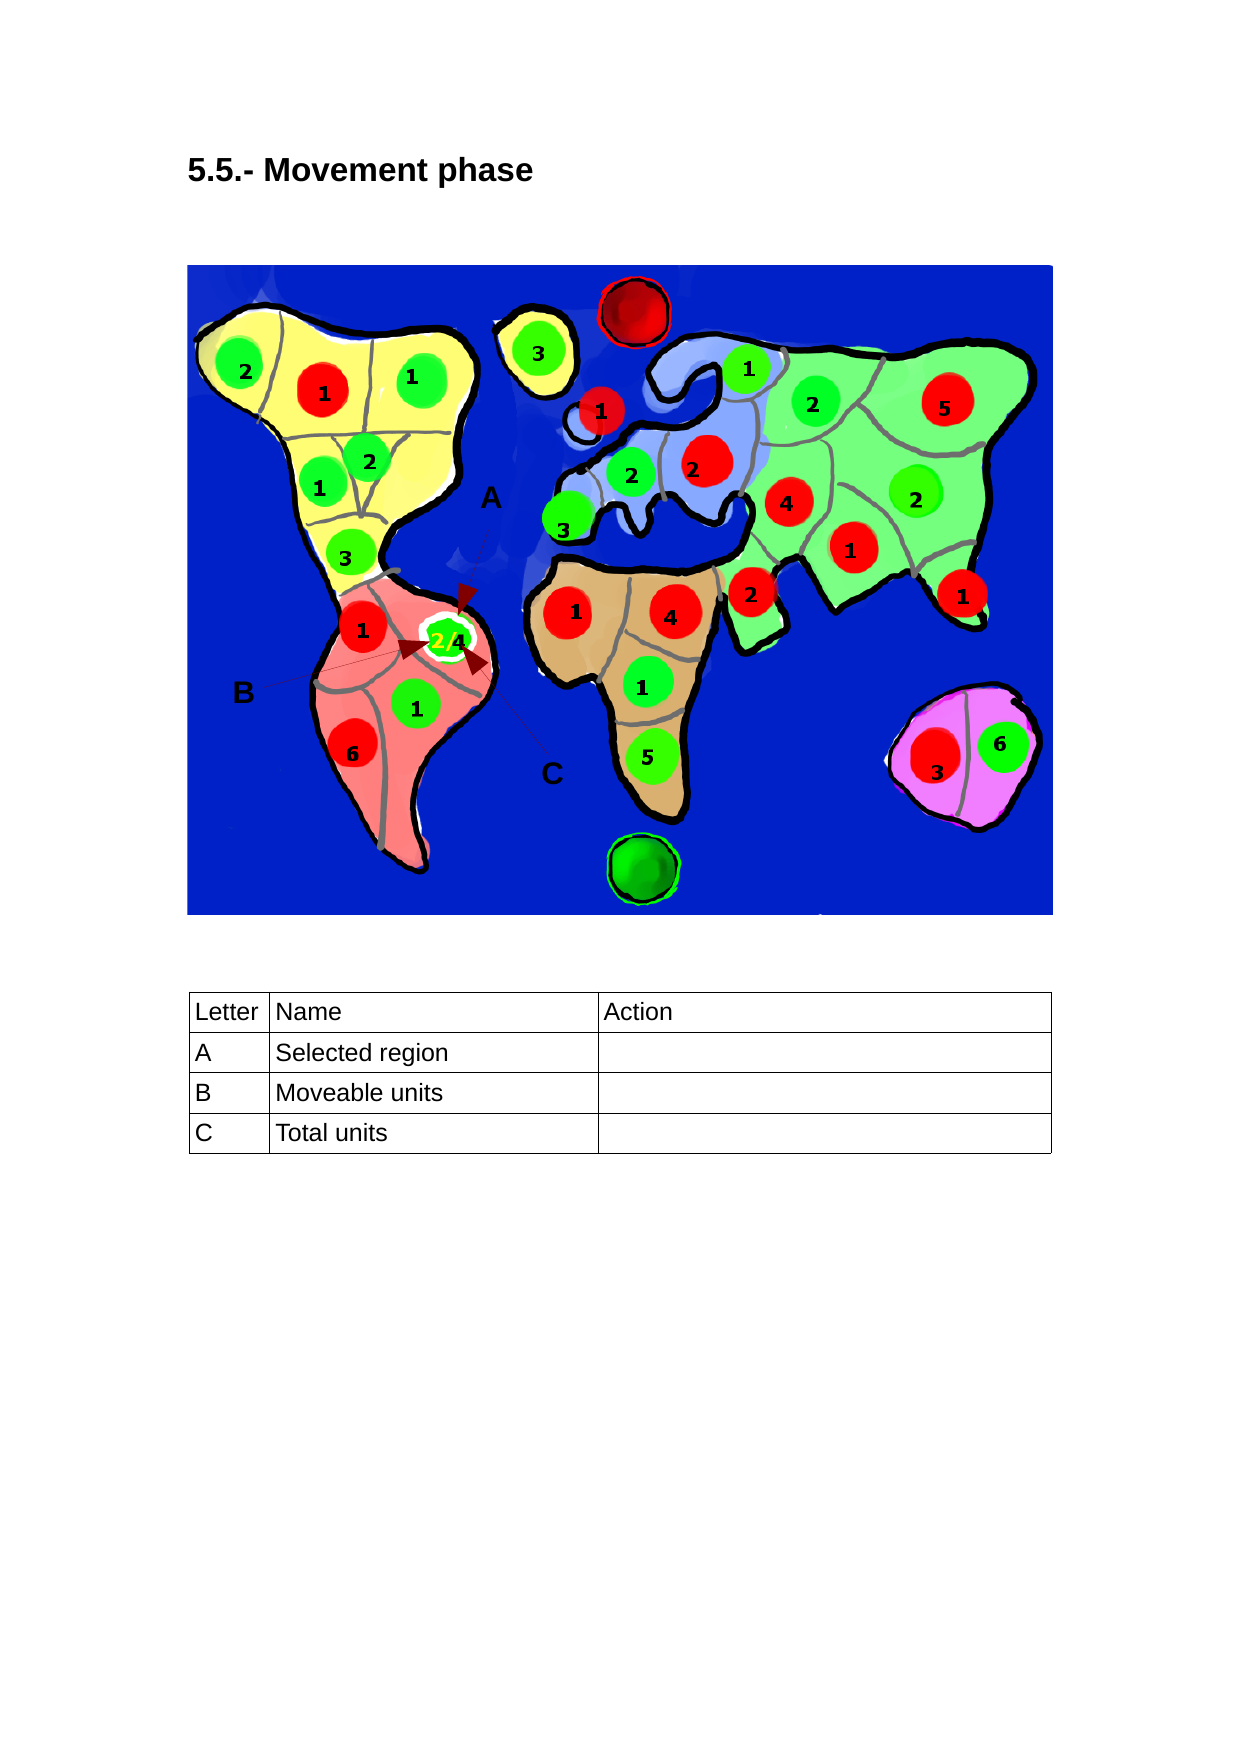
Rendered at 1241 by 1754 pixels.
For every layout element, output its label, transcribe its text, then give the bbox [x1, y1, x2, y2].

table_cell C [190, 1114, 269, 1153]
table_cell A [190, 1033, 269, 1072]
table_cell Total units [270, 1114, 598, 1153]
table_cell [599, 1114, 1051, 1153]
table_cell B [190, 1073, 269, 1112]
text 5.5.- Movement phase [187, 150, 1053, 188]
table_header Action [599, 993, 1051, 1032]
table_header Letter [190, 993, 269, 1032]
table_cell Selected region [270, 1033, 598, 1072]
table_cell [599, 1033, 1051, 1072]
table_header Name [270, 993, 598, 1032]
picture [187, 265, 1053, 915]
table_cell Moveable units [270, 1073, 598, 1112]
table_cell [599, 1073, 1051, 1112]
